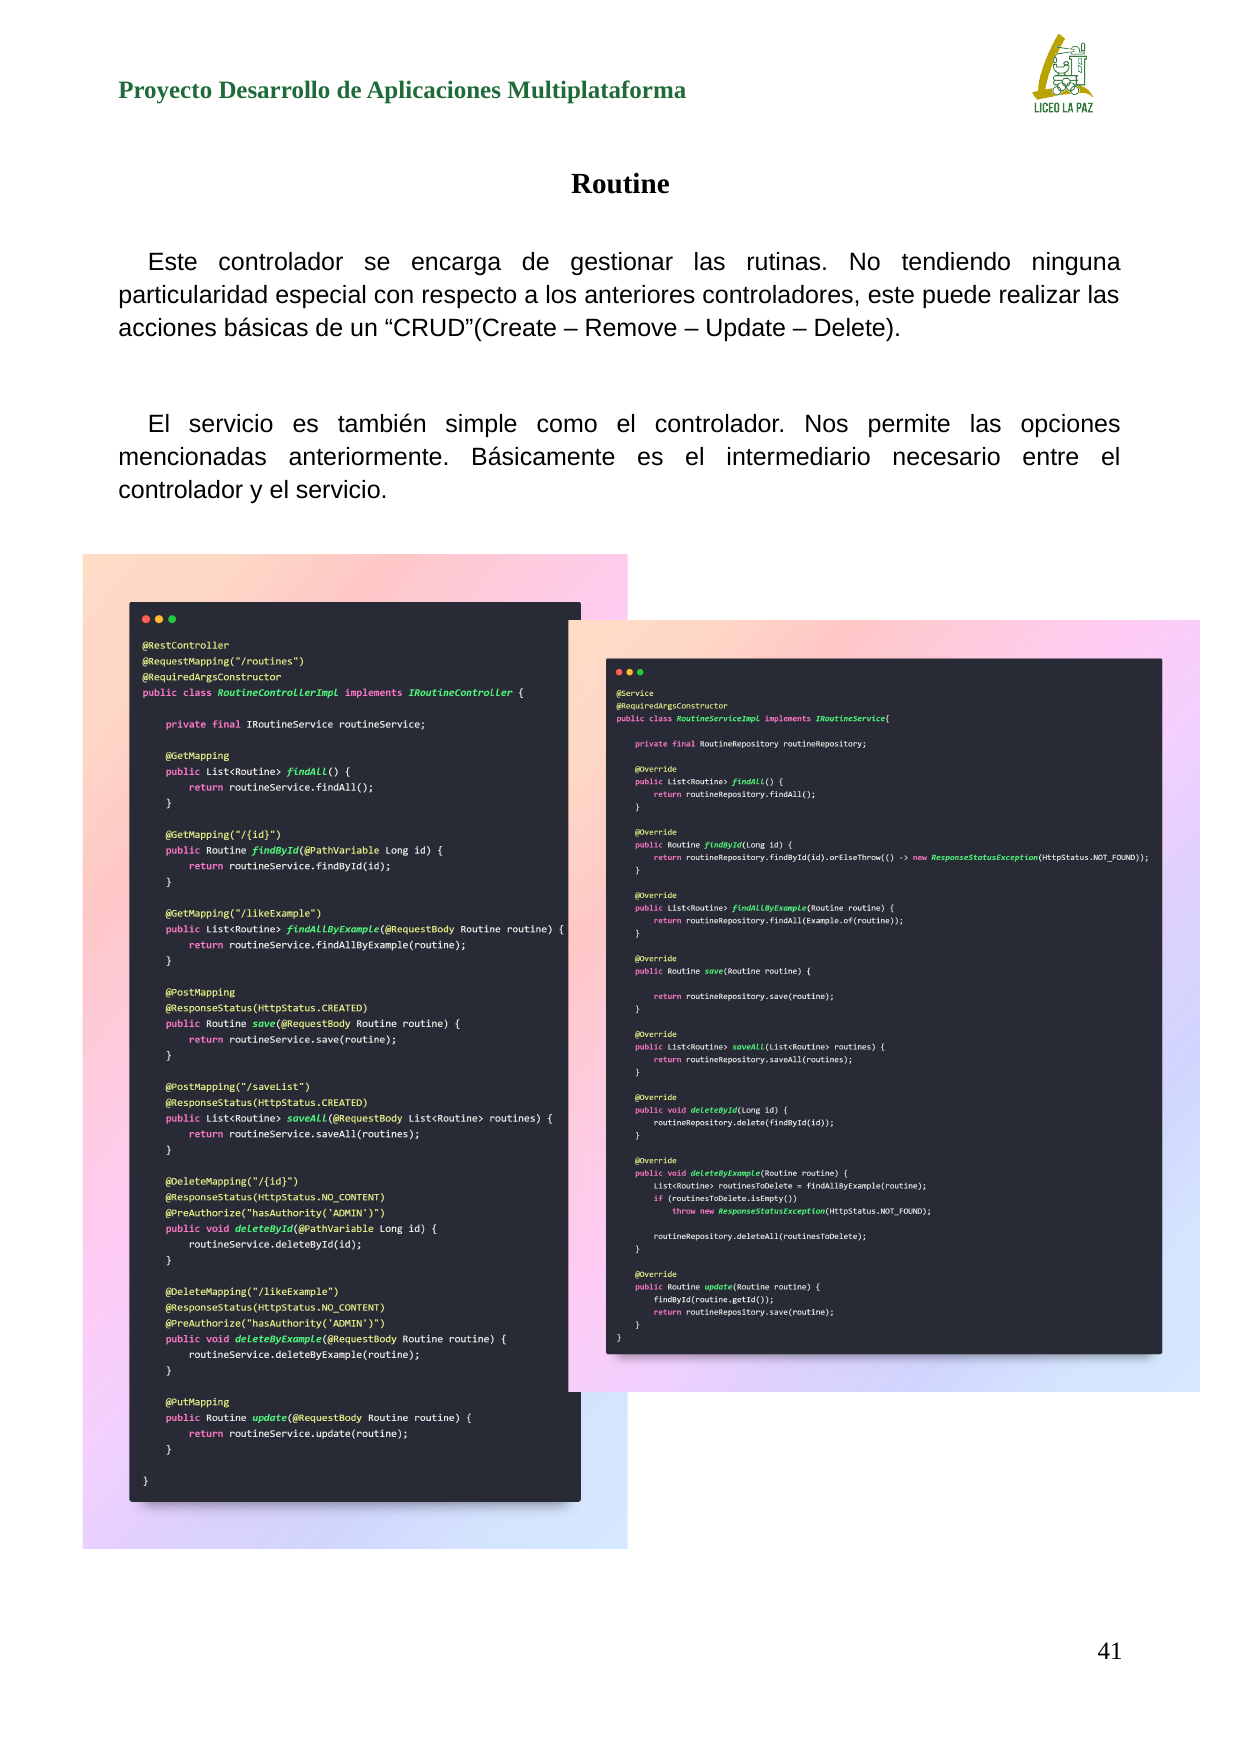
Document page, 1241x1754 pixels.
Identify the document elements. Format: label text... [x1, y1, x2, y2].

picture [1025, 26, 1100, 121]
picture [82, 554, 1200, 1549]
text El servicio es también simple como el controlador. Nos permite las opciones mencionadas anteriormente. Básicamente es el intermediario necesario entre el controlador y el servicio. [118, 409, 1122, 503]
text Este controlador se encarga de gestionar las rutinas. No tendiendo ninguna particularidad especial con respecto a los anteriores controladores, este puede realizar las acciones básicas de un “CRUD”(Create – Remove – Update – Delete). [118, 247, 1122, 342]
subtitle Routine [118, 166, 1122, 200]
